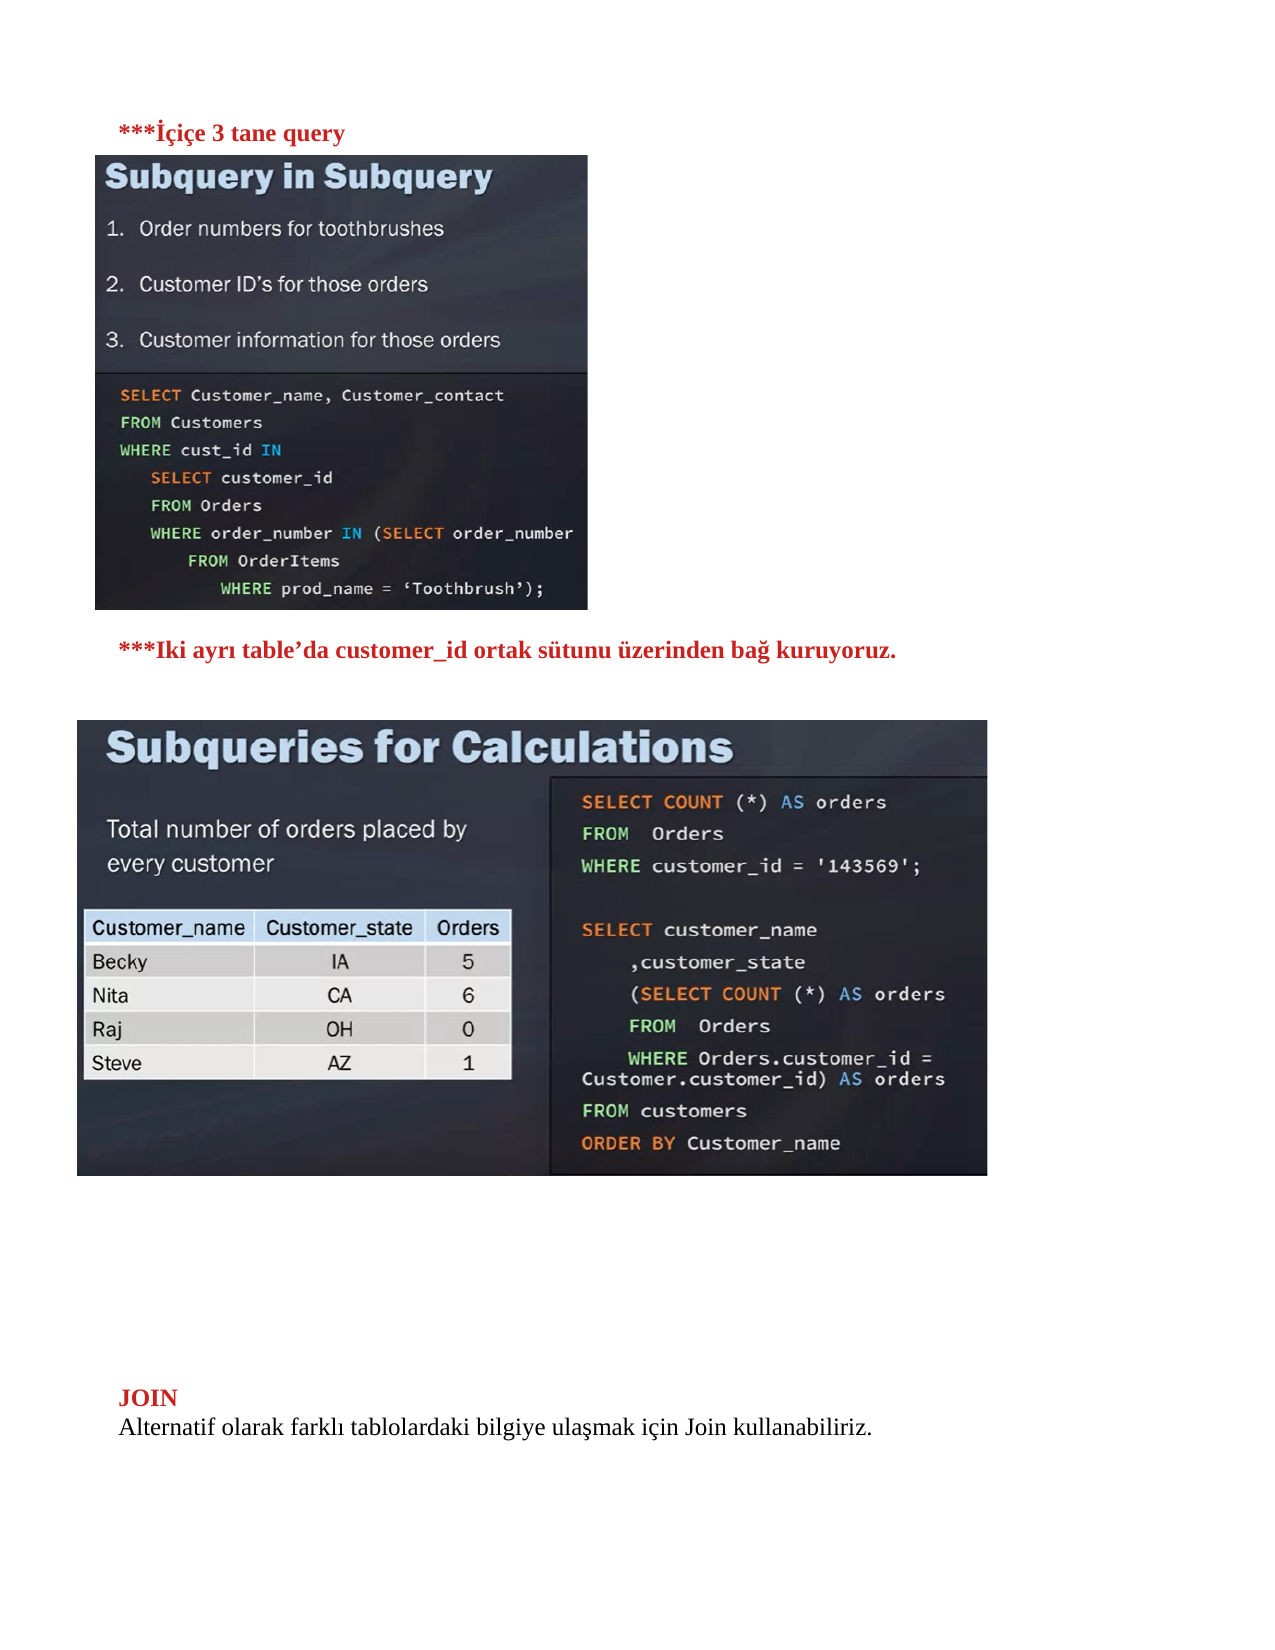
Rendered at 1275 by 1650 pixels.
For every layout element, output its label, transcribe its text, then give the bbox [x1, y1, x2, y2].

picture [77, 720, 988, 1176]
text ***Iki ayrı table’da customer_id ortak sütunu üzerinden bağ kuruyoruz. [118, 636, 1157, 664]
text ***İçiçe 3 tane query [118, 118, 1157, 262]
text JOIN [118, 1383, 1157, 1412]
picture [95, 155, 588, 610]
text Alternatif olarak farklı tablolardaki bilgiye ulaşmak için Join kullanabiliriz. [118, 1412, 1157, 1441]
